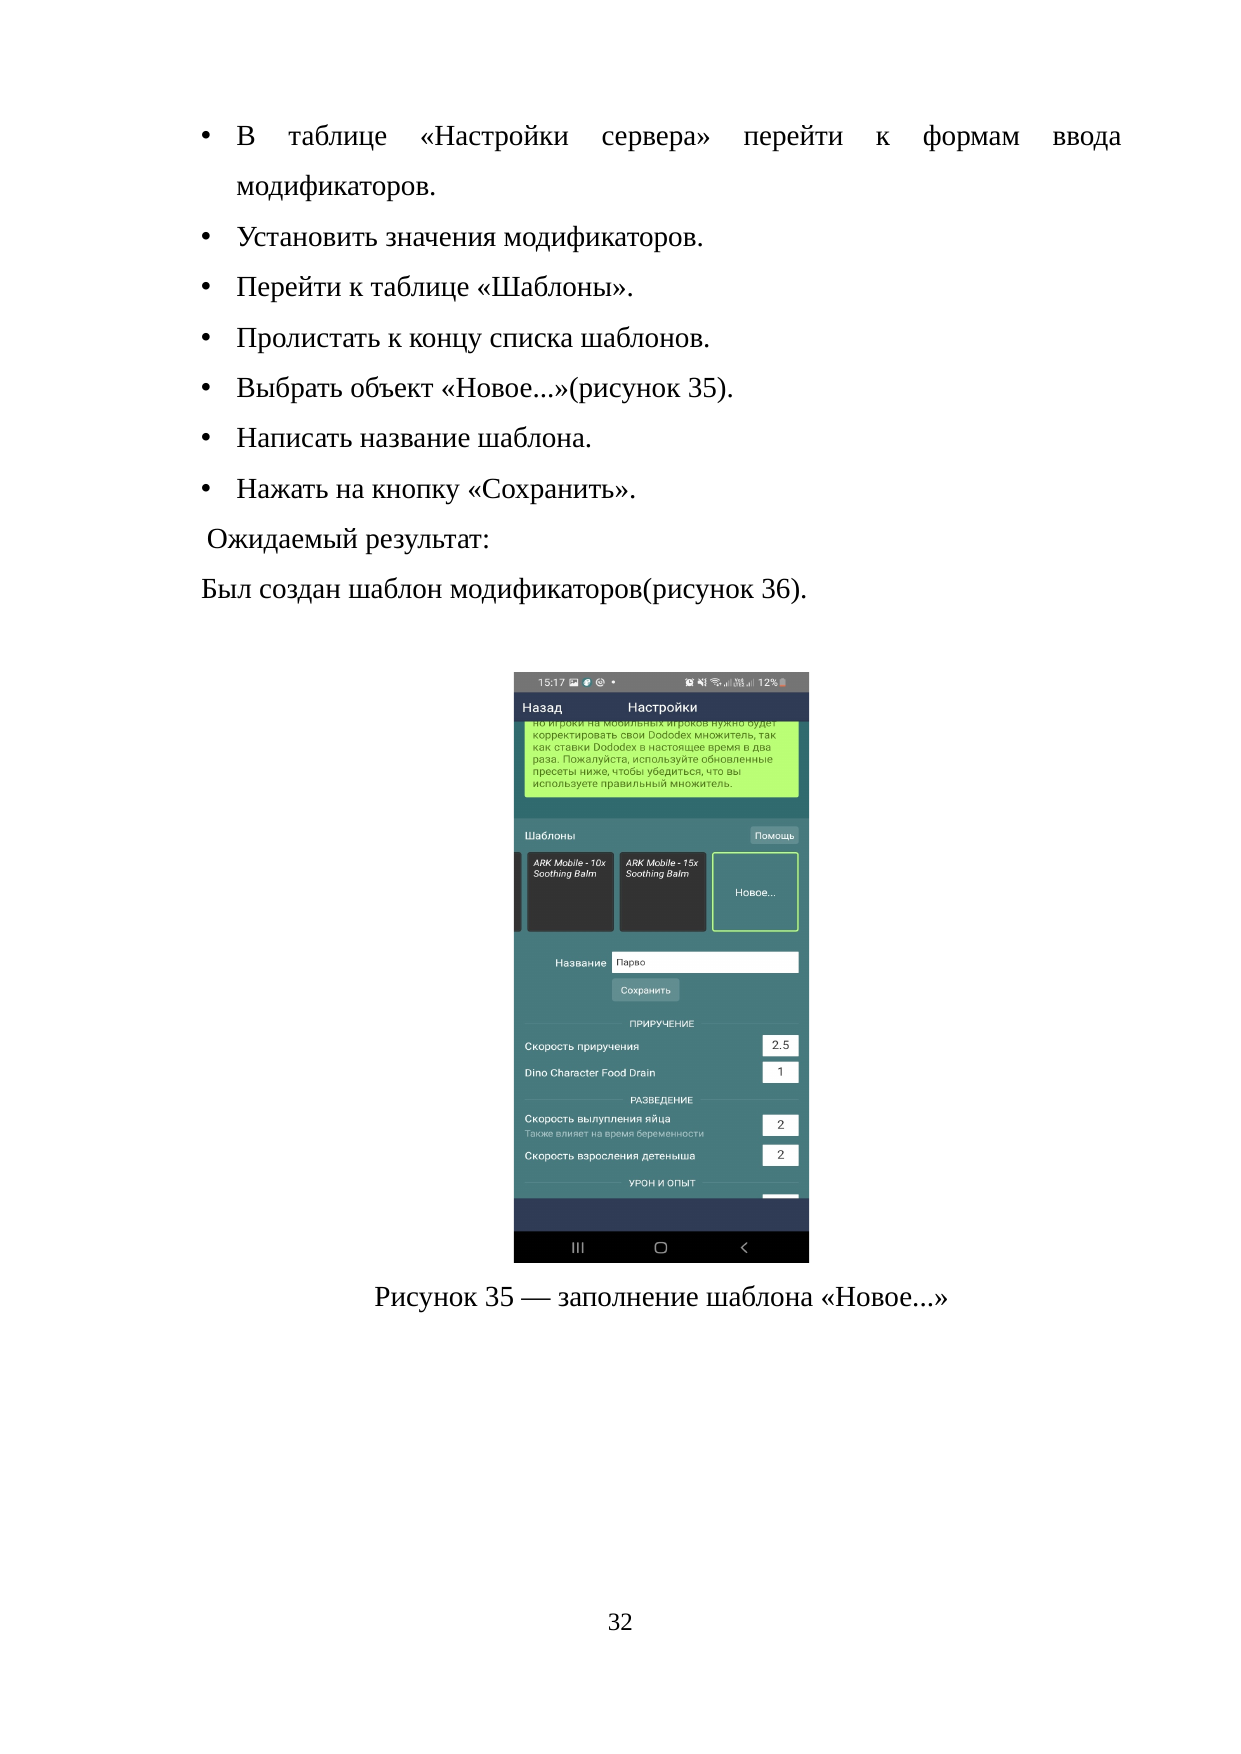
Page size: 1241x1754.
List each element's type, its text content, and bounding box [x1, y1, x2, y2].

list В таблице «Настройки сервера» перейти к формам ввода модификаторов. [201, 118, 1122, 202]
list Установить значения модификаторов. [201, 219, 1122, 252]
list Пролистать к концу списка шаблонов. [201, 320, 1122, 353]
picture [513, 672, 810, 1263]
list Был создан шаблон модификаторов(рисунок 36). [201, 572, 1122, 605]
list Выбрать объект «Новое...»(рисунок 35). [201, 370, 1122, 404]
list Ожидаемый результат: [118, 521, 1122, 555]
list Написать название шаблона. [201, 421, 1122, 454]
list Рисунок 35 — заполнение шаблона «Новое...» [201, 1279, 1122, 1313]
list Нажать на кнопку «Сохранить». [201, 471, 1122, 504]
list Перейти к таблице «Шаблоны». [201, 269, 1122, 303]
